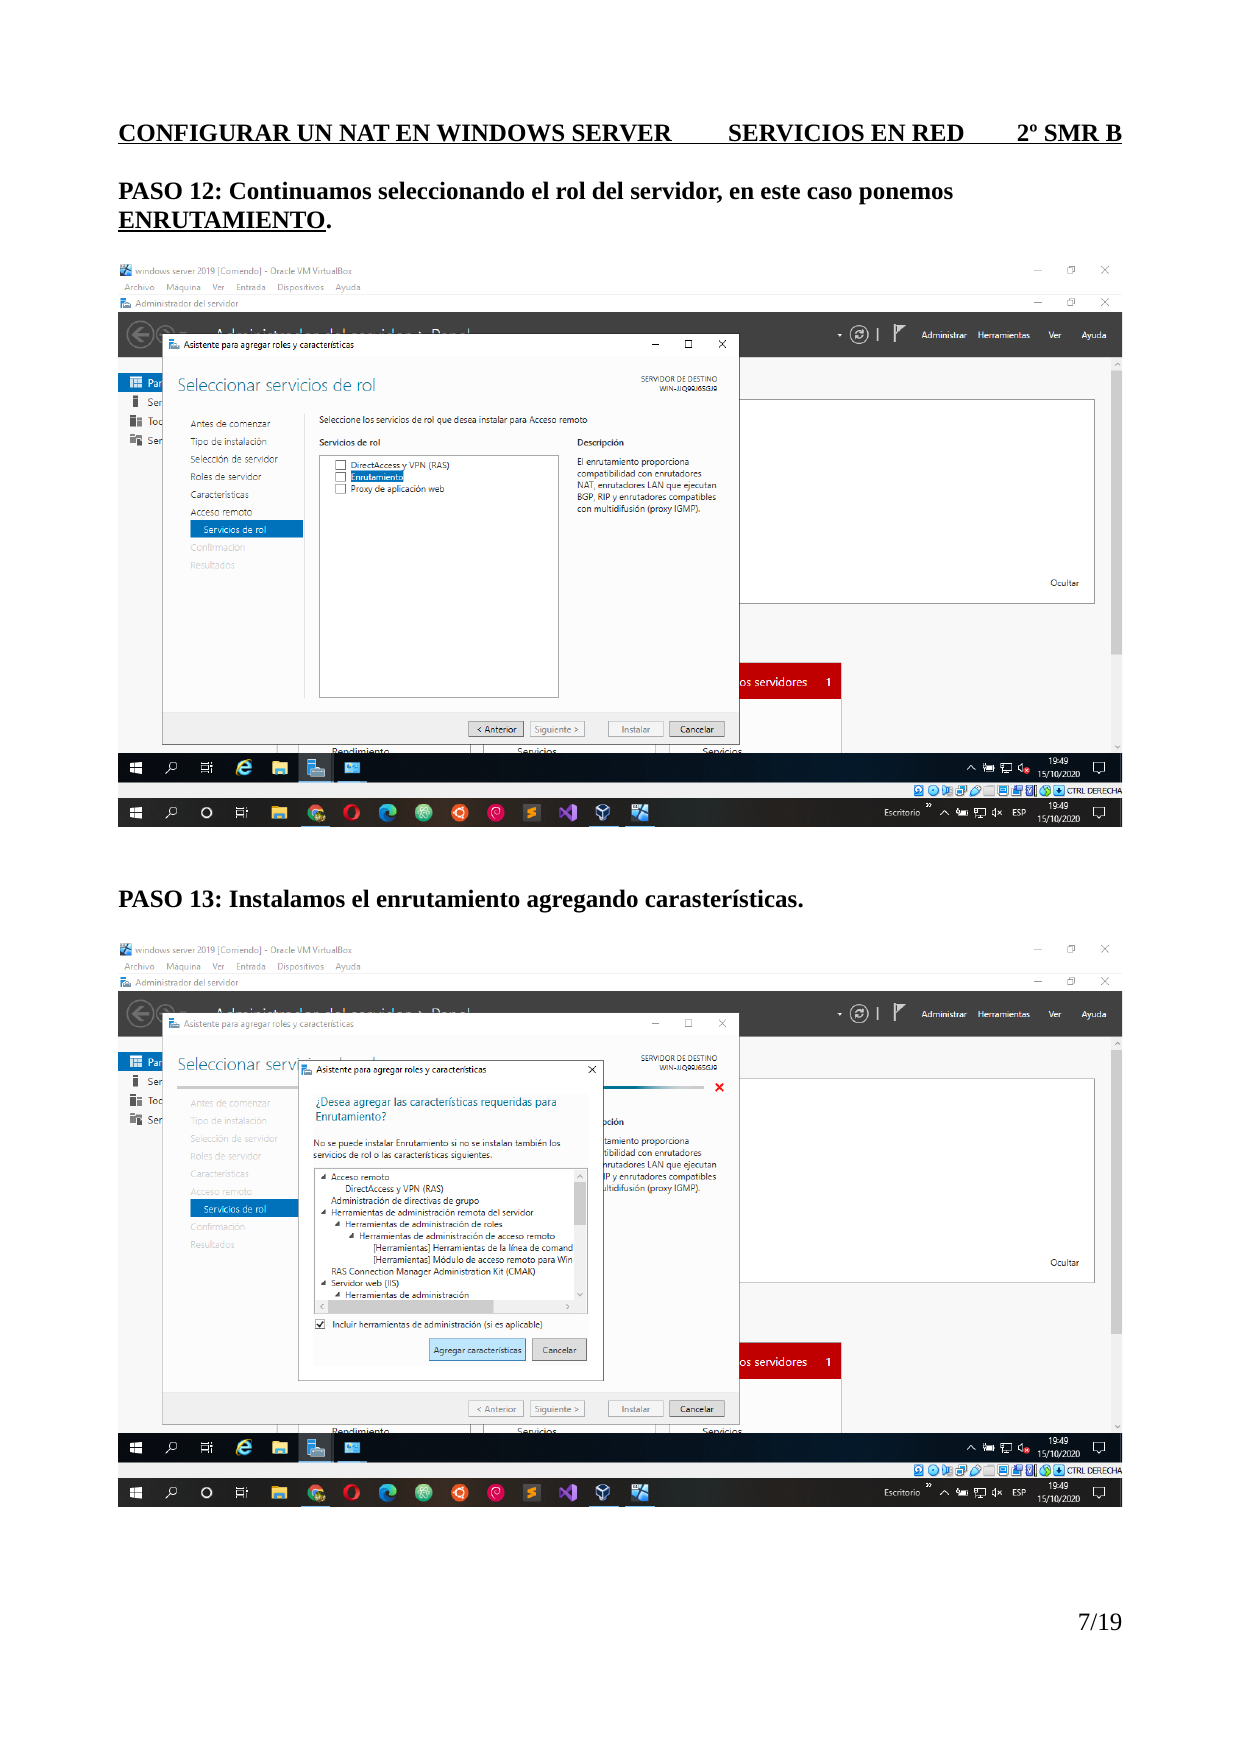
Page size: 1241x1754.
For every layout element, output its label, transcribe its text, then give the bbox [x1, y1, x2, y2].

picture [118, 262, 1123, 827]
text PASO 12: Continuamos seleccionando el rol del servidor, en este caso ponemos ENRUTAMIENTO. [118, 176, 1122, 234]
picture [118, 942, 1123, 1507]
text PASO 13: Instalamos el enrutamiento agregando carasterísticas. [118, 884, 1122, 913]
